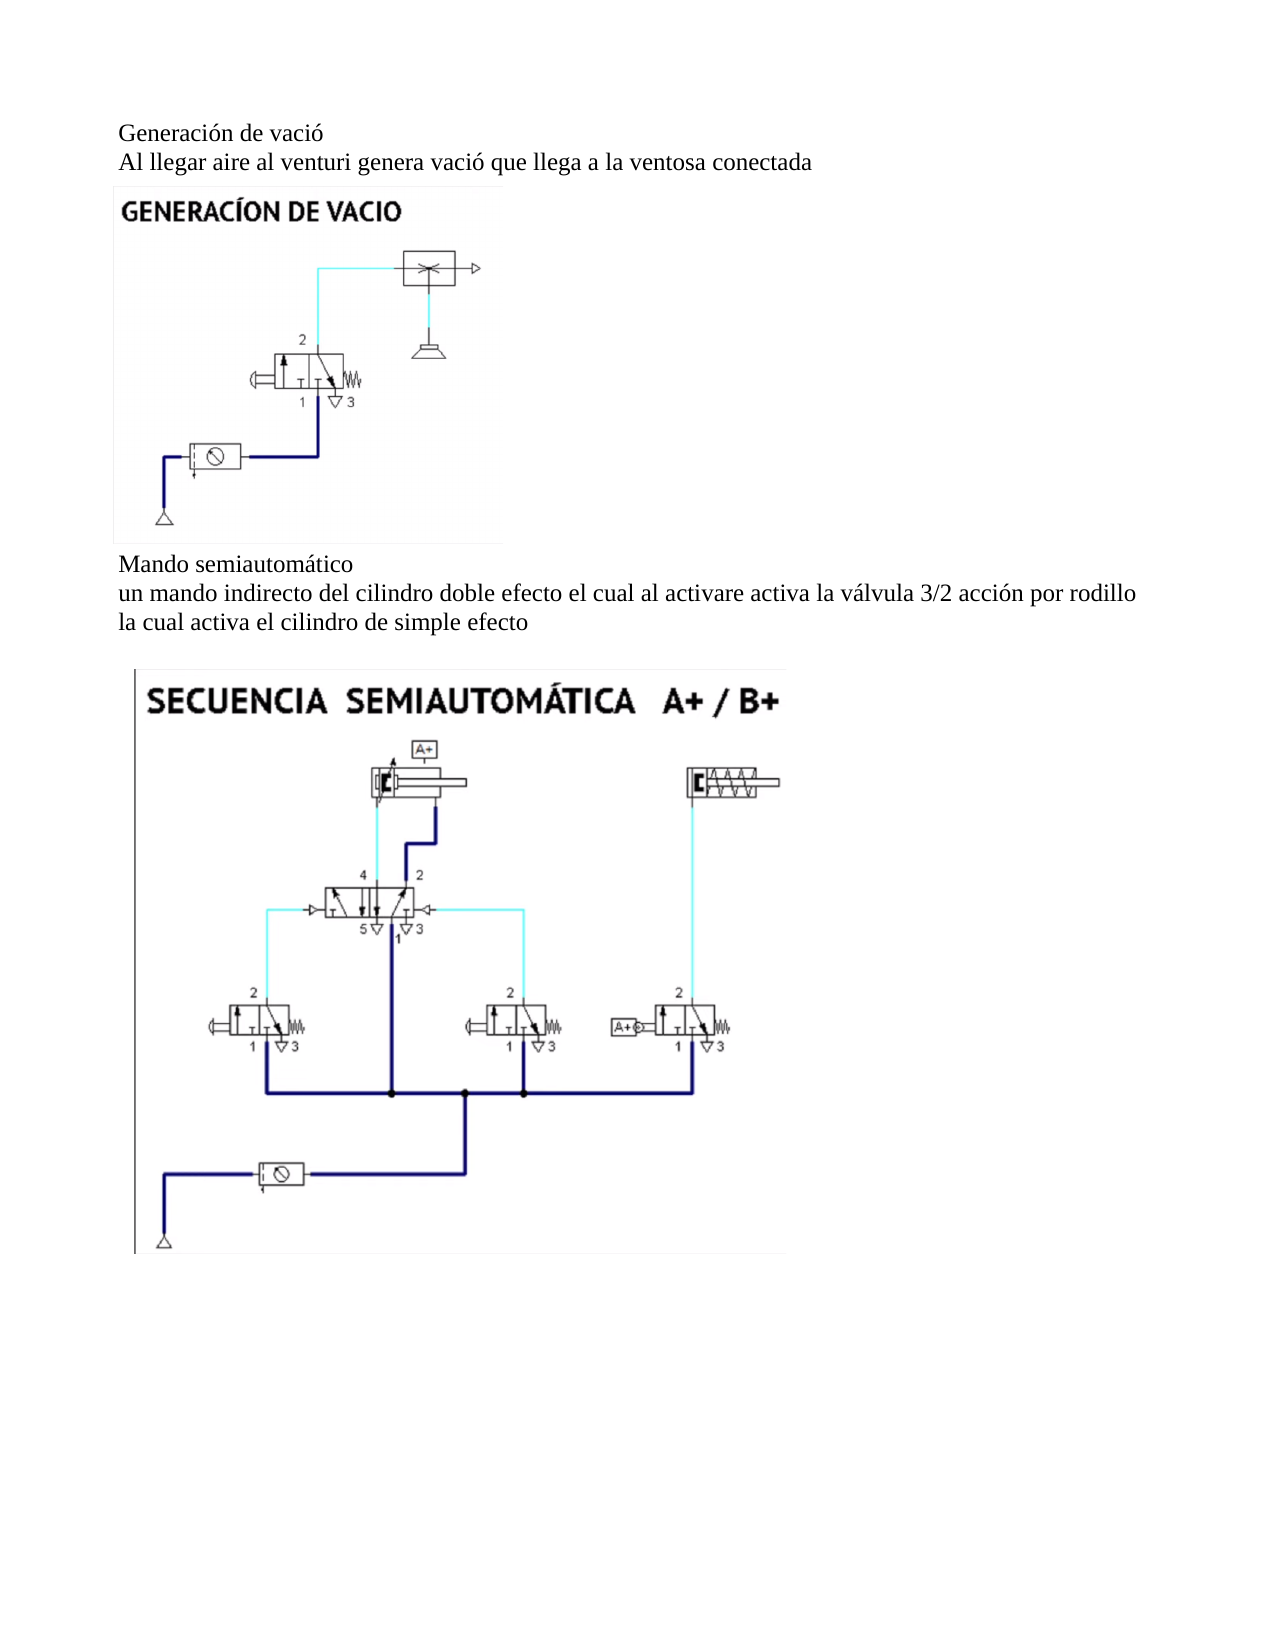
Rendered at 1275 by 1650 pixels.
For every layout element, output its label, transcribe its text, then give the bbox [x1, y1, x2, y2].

picture [113, 186, 504, 544]
text un mando indirecto del cilindro doble efecto el cual al activare activa la válvula 3/2 acción por rodillo la cual activa el cilindro de simple efecto [118, 578, 1157, 636]
text Mando semiautomático [118, 549, 1157, 578]
text Generación de vació [118, 118, 1157, 147]
text Al llegar aire al venturi genera vació que llega a la ventosa conectada [118, 147, 1157, 176]
picture [134, 669, 787, 1254]
